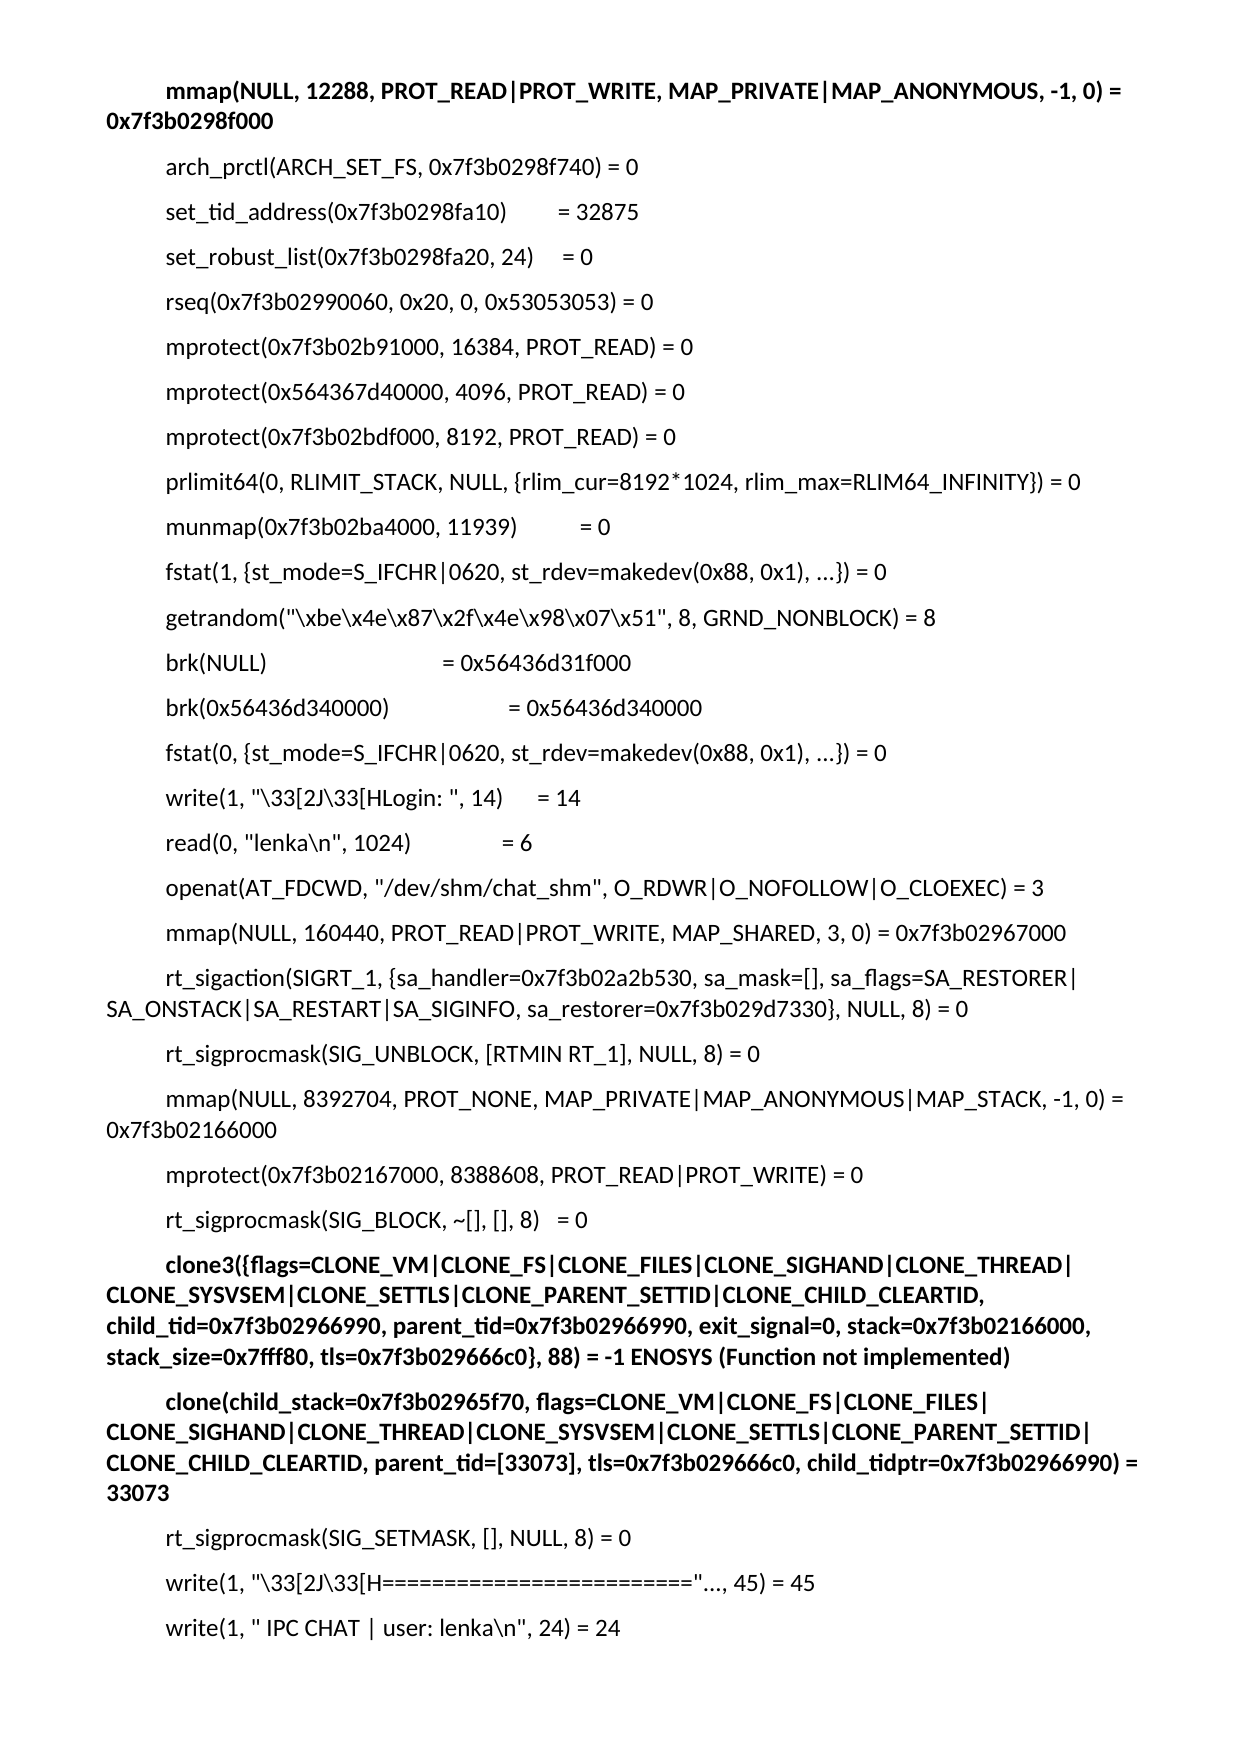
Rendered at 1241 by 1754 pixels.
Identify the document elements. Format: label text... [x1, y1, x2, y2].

text mmap(NULL, 12288, PROT_READ|PROT_WRITE, MAP_PRIVATE|MAP_ANONYMOUS, -1, 0) = 0x7f3b0298f000 [106, 75, 1147, 136]
text mmap(NULL, 8392704, PROT_NONE, MAP_PRIVATE|MAP_ANONYMOUS|MAP_STACK, -1, 0) = 0x7f3b02166000 [106, 1083, 1147, 1144]
text mprotect(0x7f3b02b91000, 16384, PROT_READ) = 0 [106, 331, 1147, 362]
text getrandom("\xbe\x4e\x87\x2f\x4e\x98\x07\x51", 8, GRND_NONBLOCK) = 8 [106, 602, 1147, 632]
text mprotect(0x564367d40000, 4096, PROT_READ) = 0 [106, 376, 1147, 407]
text munmap(0x7f3b02ba4000, 11939) = 0 [106, 511, 1147, 542]
text set_tid_address(0x7f3b0298fa10) = 32875 [106, 196, 1147, 226]
text openat(AT_FDCWD, "/dev/shm/chat_shm", O_RDWR|O_NOFOLLOW|O_CLOEXEC) = 3 [106, 872, 1147, 903]
text rseq(0x7f3b02990060, 0x20, 0, 0x53053053) = 0 [106, 286, 1147, 316]
text rt_sigaction(SIGRT_1, {sa_handler=0x7f3b02a2b530, sa_mask=[], sa_flags=SA_RESTORER|SA_ONSTACK|SA_RESTART|SA_SIGINFO, sa_restorer=0x7f3b029d7330}, NULL, 8) = 0 [106, 962, 1147, 1023]
text clone(child_stack=0x7f3b02965f70, flags=CLONE_VM|CLONE_FS|CLONE_FILES|CLONE_SIGHAND|CLONE_THREAD|CLONE_SYSVSEM|CLONE_SETTLS|CLONE_PARENT_SETTID|CLONE_CHILD_CLEARTID, parent_tid=[33073], tls=0x7f3b029666c0, child_tidptr=0x7f3b02966990) = 33073 [106, 1386, 1147, 1508]
text brk(NULL) = 0x56436d31f000 [106, 647, 1147, 677]
text brk(0x56436d340000) = 0x56436d340000 [106, 692, 1147, 722]
text write(1, "\33[2J\33[H========================="..., 45) = 45 [106, 1567, 1147, 1598]
text mprotect(0x7f3b02bdf000, 8192, PROT_READ) = 0 [106, 421, 1147, 452]
text rt_sigprocmask(SIG_BLOCK, ~[], [], 8) = 0 [106, 1204, 1147, 1234]
text set_robust_list(0x7f3b0298fa20, 24) = 0 [106, 241, 1147, 271]
text arch_prctl(ARCH_SET_FS, 0x7f3b0298f740) = 0 [106, 151, 1147, 181]
text fstat(1, {st_mode=S_IFCHR|0620, st_rdev=makedev(0x88, 0x1), ...}) = 0 [106, 557, 1147, 587]
text clone3({flags=CLONE_VM|CLONE_FS|CLONE_FILES|CLONE_SIGHAND|CLONE_THREAD|CLONE_SYSVSEM|CLONE_SETTLS|CLONE_PARENT_SETTID|CLONE_CHILD_CLEARTID, child_tid=0x7f3b02966990, parent_tid=0x7f3b02966990, exit_signal=0, stack=0x7f3b02166000, stack_size=0x7fff80, tls=0x7f3b029666c0}, 88) = -1 ENOSYS (Function not implemented) [106, 1249, 1147, 1371]
text rt_sigprocmask(SIG_SETMASK, [], NULL, 8) = 0 [106, 1522, 1147, 1553]
text mprotect(0x7f3b02167000, 8388608, PROT_READ|PROT_WRITE) = 0 [106, 1159, 1147, 1189]
text mmap(NULL, 160440, PROT_READ|PROT_WRITE, MAP_SHARED, 3, 0) = 0x7f3b02967000 [106, 917, 1147, 948]
text prlimit64(0, RLIMIT_STACK, NULL, {rlim_cur=8192*1024, rlim_max=RLIM64_INFINITY}) = 0 [106, 466, 1147, 497]
text write(1, "\33[2J\33[HLogin: ", 14) = 14 [106, 782, 1147, 813]
text read(0, "lenka\n", 1024) = 6 [106, 827, 1147, 858]
text rt_sigprocmask(SIG_UNBLOCK, [RTMIN RT_1], NULL, 8) = 0 [106, 1038, 1147, 1069]
text write(1, " IPC CHAT | user: lenka\n", 24) = 24 [106, 1613, 1147, 1643]
text fstat(0, {st_mode=S_IFCHR|0620, st_rdev=makedev(0x88, 0x1), ...}) = 0 [106, 737, 1147, 767]
